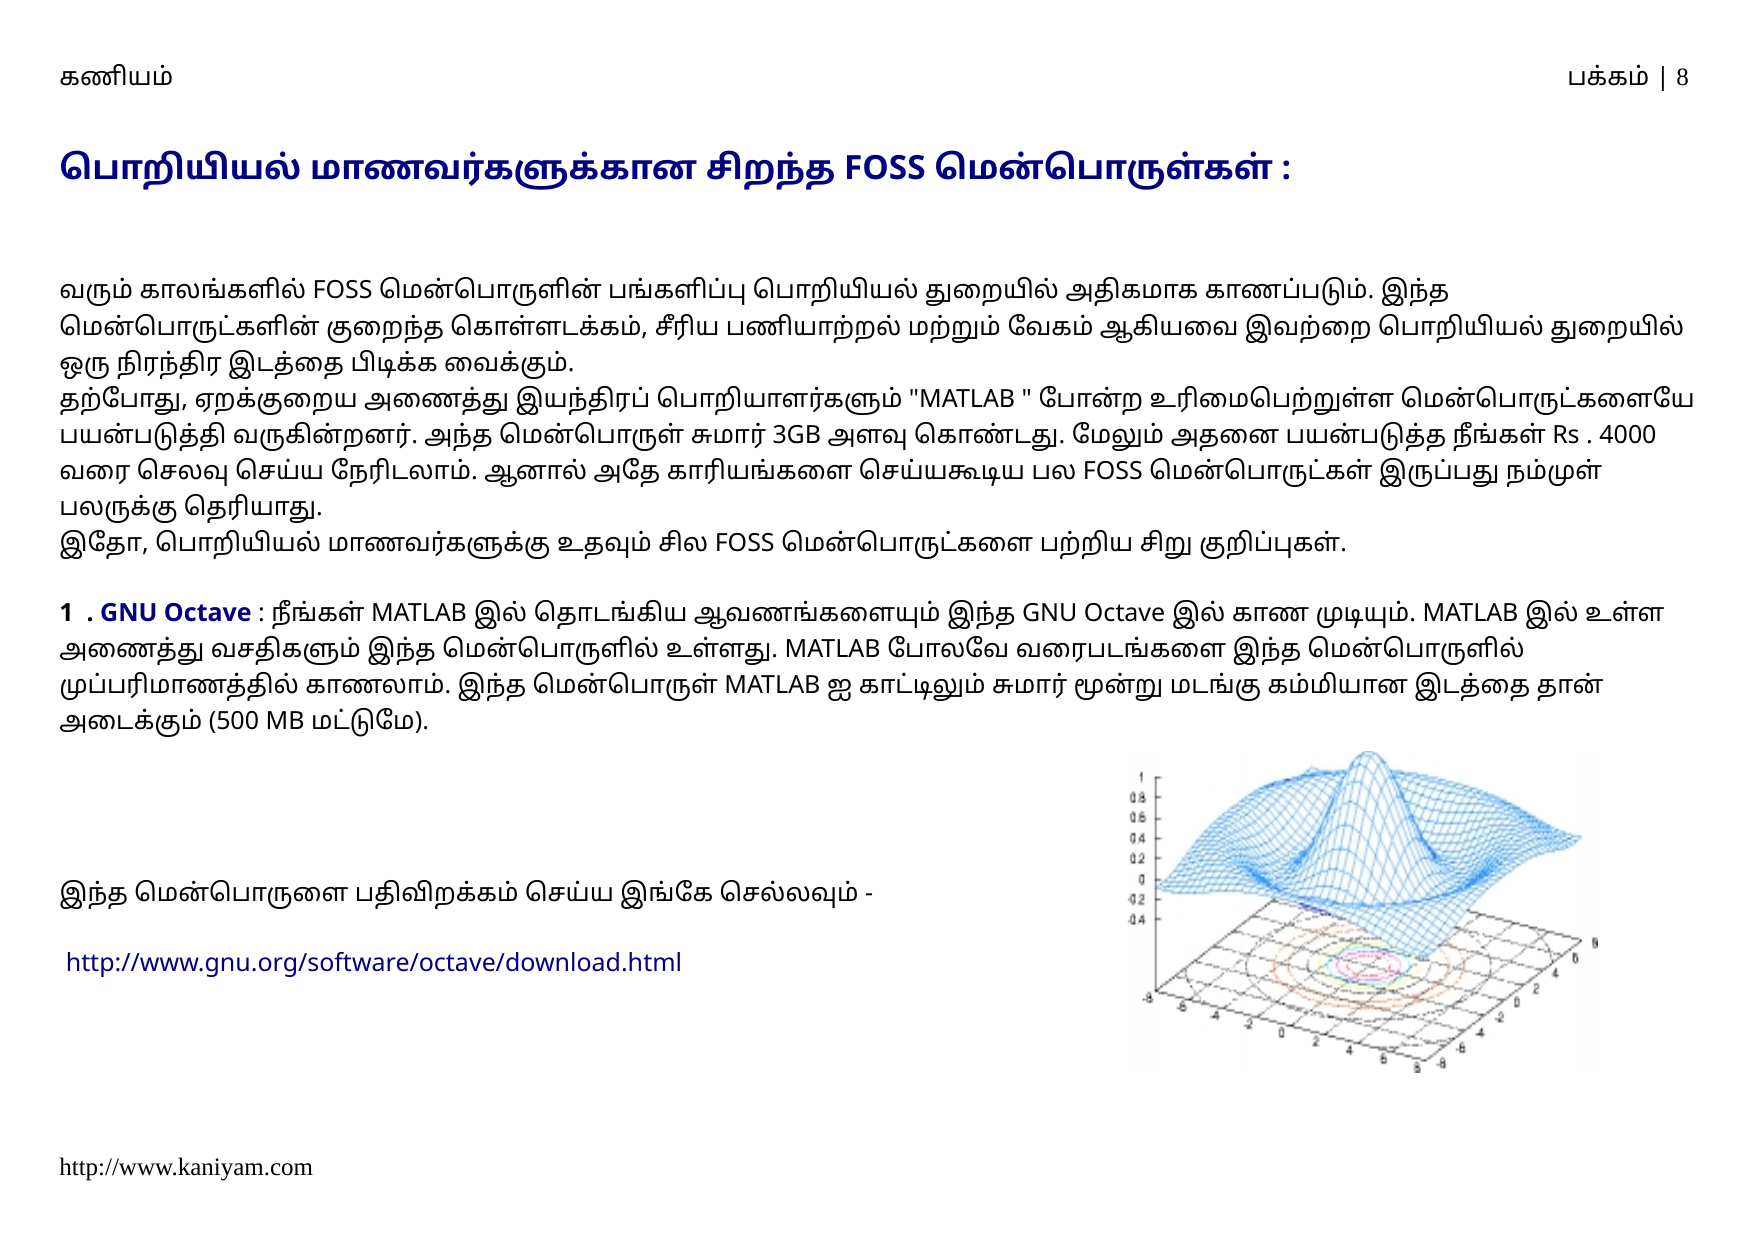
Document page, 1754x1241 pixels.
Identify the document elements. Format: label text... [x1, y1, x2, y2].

text [1598, 945, 1695, 979]
text 1 . GNU Octave : நீங்கள் MATLAB இல் தொடங்கிய ஆவணங்களையும் இந்த GNU Octave இல் காண முடியும். MATLAB இல் உள்ள அணைத்து வசதிகளும் இந்த மென்பொருளில் உள்ளது. MATLAB போலவே வரைபடங்களை இந்த மென்பொருளில் முப்பரிமாணத்தில் காணலாம். இந்த மென்பொருள் MATLAB ஐ காட்டிலும் சுமார் மூன்று மடங்கு கம்மியான இடத்தை தான் அடைக்கும் (500 MB மட்டுமே). [59, 594, 1695, 739]
text தற்போது, ஏறக்குறைய அணைத்து இயந்திரப் பொறியாளர்களும் "MATLAB " போன்ற உரிமைபெற்றுள்ள மென்பொருட்களையே பயன்படுத்தி வருகின்றனர். அந்த மென்பொருள் சுமார் 3GB அளவு கொண்டது. மேலும் அதனை பயன்படுத்த நீங்கள் Rs . 4000 வரை செலவு செய்ய நேரிடலாம். ஆனால் அதே காரியங்களை செய்யகூடிய பல FOSS மென்பொருட்கள் இருப்பது நம்முள் பலருக்கு தெரியாது. [59, 380, 1695, 524]
text வரும் காலங்களில் FOSS மென்பொருளின் பங்களிப்பு பொறியியல் துறையில் அதிகமாக காணப்படும். இந்த மென்பொருட்களின் குறைந்த கொள்ளடக்கம், சீரிய பணியாற்றல் மற்றும் வேகம் ஆகியவை இவற்றை பொறியியல் துறையில் ஒரு நிரந்திர இடத்தை பிடிக்க வைக்கும். [59, 272, 1695, 380]
picture [1127, 751, 1598, 1073]
text இந்த மென்பொருளை பதிவிறக்கம் செய்ய இங்கே செல்லவும் - [59, 875, 1127, 911]
text [1598, 875, 1695, 911]
text இதோ, பொறியியல் மாணவர்களுக்கு உதவும் சில FOSS மென்பொருட்களை பற்றிய சிறு குறிப்புகள். [59, 524, 1695, 561]
text http://www.gnu.org/software/octave/download.html [59, 945, 1127, 979]
subtitle பொறியியல் மாணவர்களுக்கான சிறந்த FOSS மென்பொருள்கள் : [59, 143, 1695, 192]
